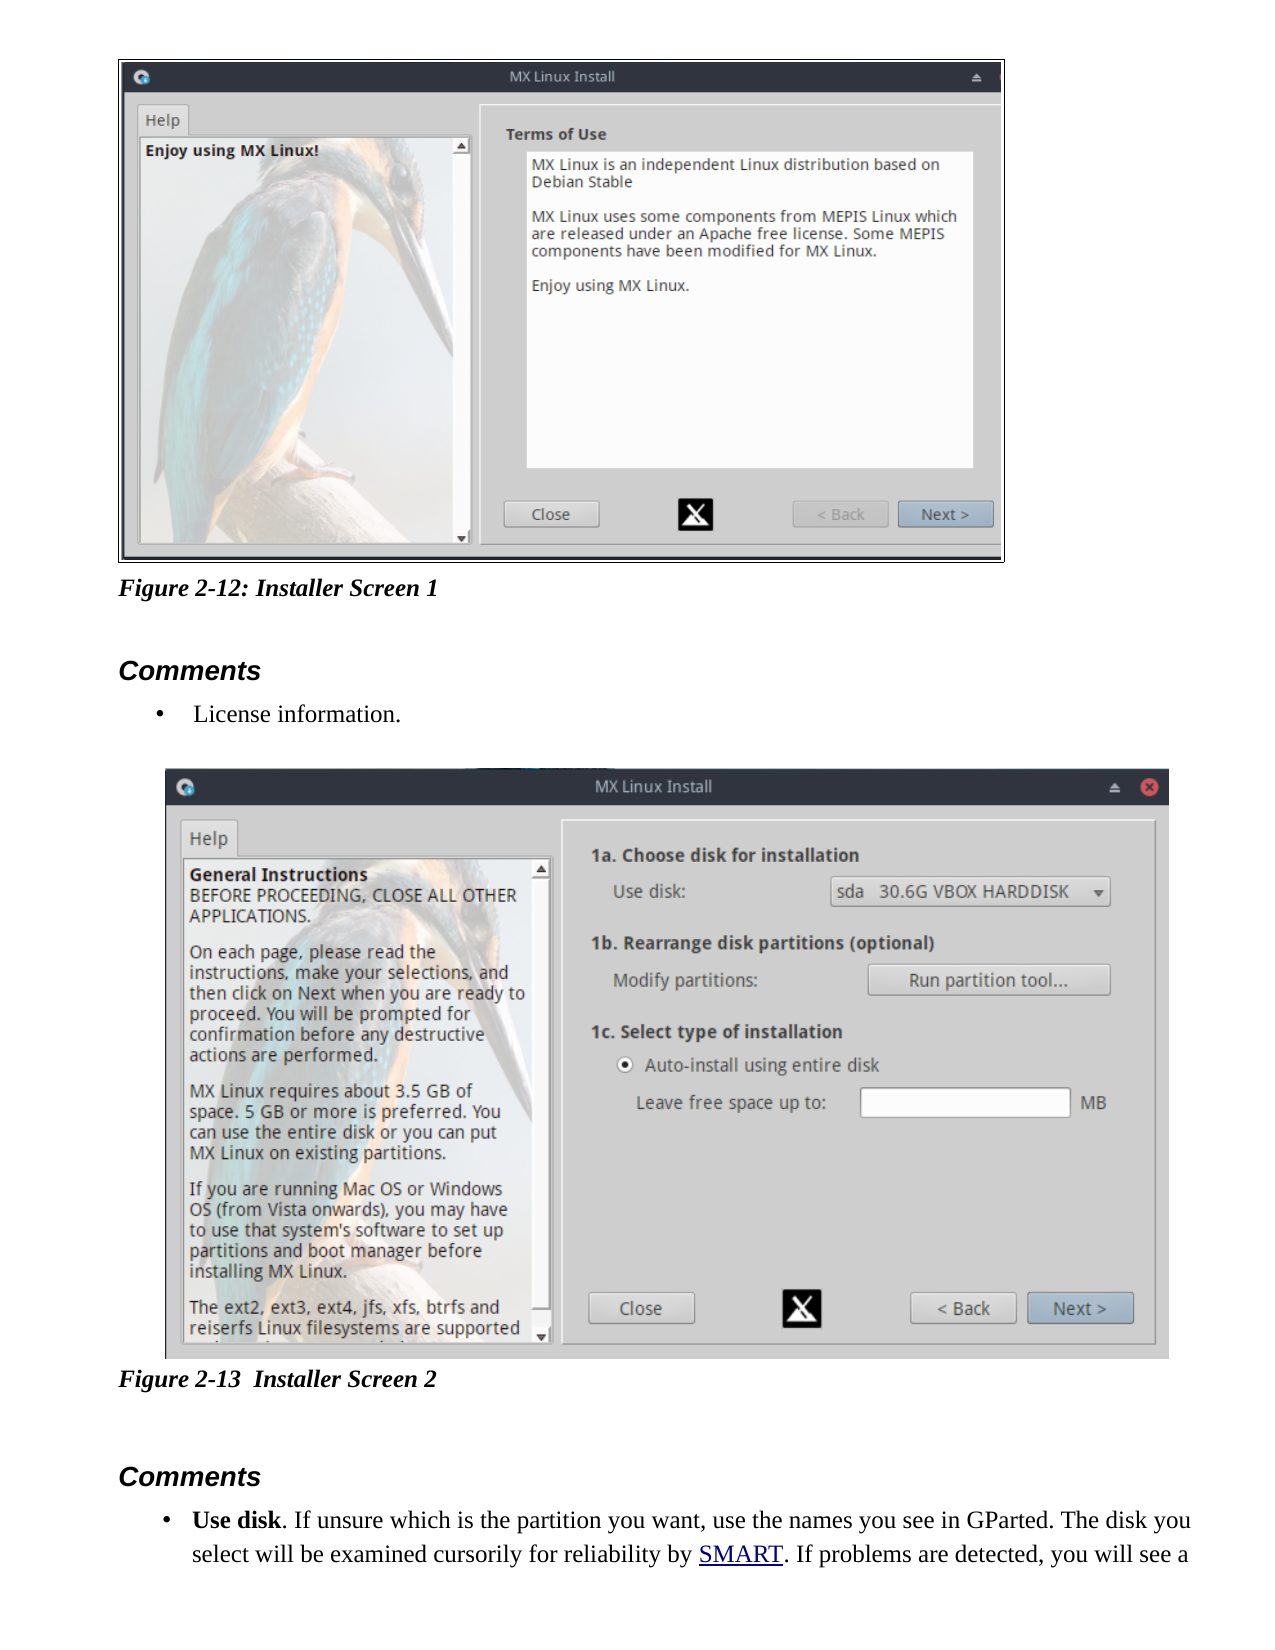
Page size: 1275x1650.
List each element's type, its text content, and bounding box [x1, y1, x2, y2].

text Figure 2-12: Installer Screen 1 [118, 59, 1216, 602]
picture [121, 62, 1001, 560]
text Figure 2-13 Installer Screen 2 [118, 768, 1216, 1393]
subtitle Comments [118, 655, 1216, 687]
subtitle Comments [118, 1461, 1216, 1492]
list Use disk. If unsure which is the partition you want, use the names you see in GParted. The disk you select will be examined cursorily for reliability by SMART. If problems are detected, you will see a [162, 1505, 1216, 1568]
list License information. [156, 699, 1216, 728]
picture [165, 768, 1169, 1359]
